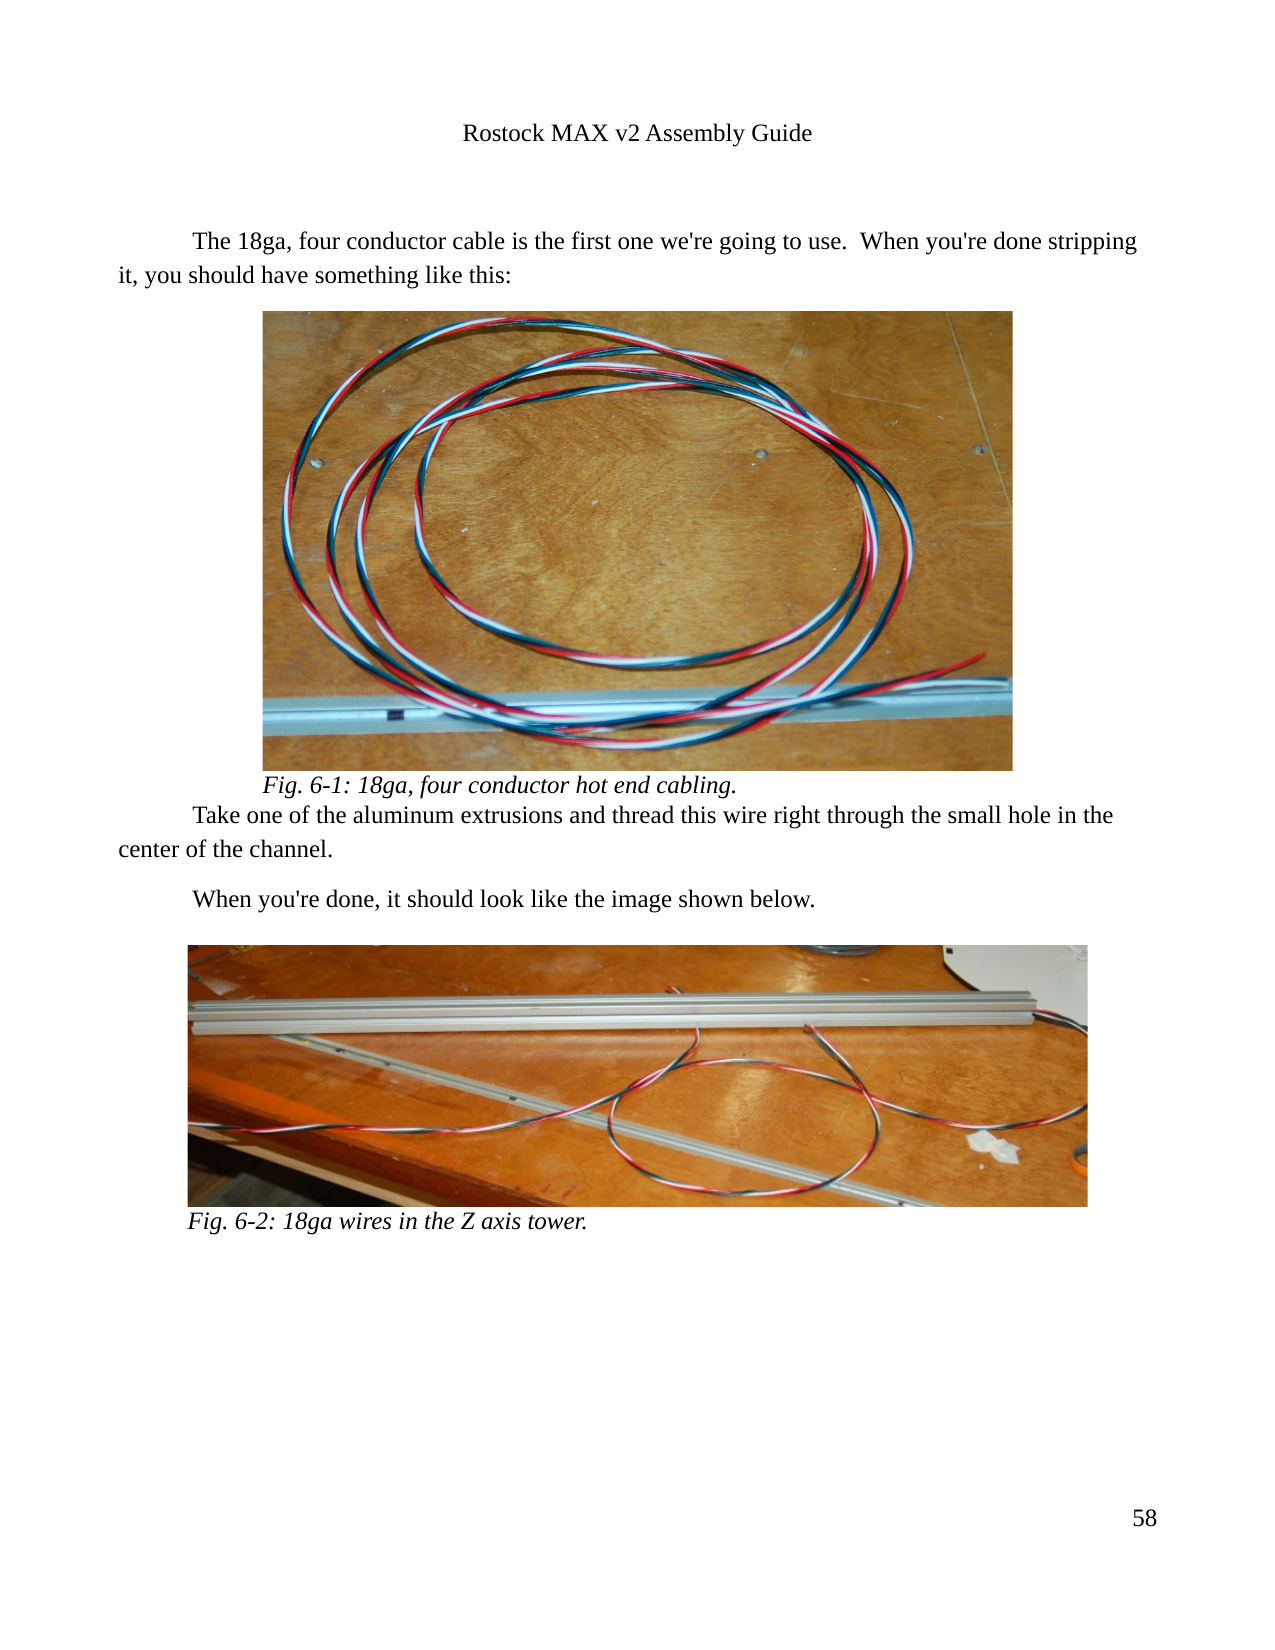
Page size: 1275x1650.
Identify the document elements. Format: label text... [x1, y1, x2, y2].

text The 18ga, four conductor cable is the first one we're going to use. When you're done stripping it, you should have something like this: [118, 226, 1157, 289]
picture [187, 945, 1088, 1207]
text Fig. 6-2: 18ga wires in the Z axis tower. [187, 1207, 1087, 1235]
text When you're done, it should look like the image shown below. [118, 884, 1157, 912]
text Take one of the aluminum extrusions and thread this wire right through the small hole in the center of the channel. [118, 800, 1157, 863]
picture [262, 311, 1013, 771]
text Fig. 6-1: 18ga, four conductor hot end cabling. [262, 771, 1012, 799]
